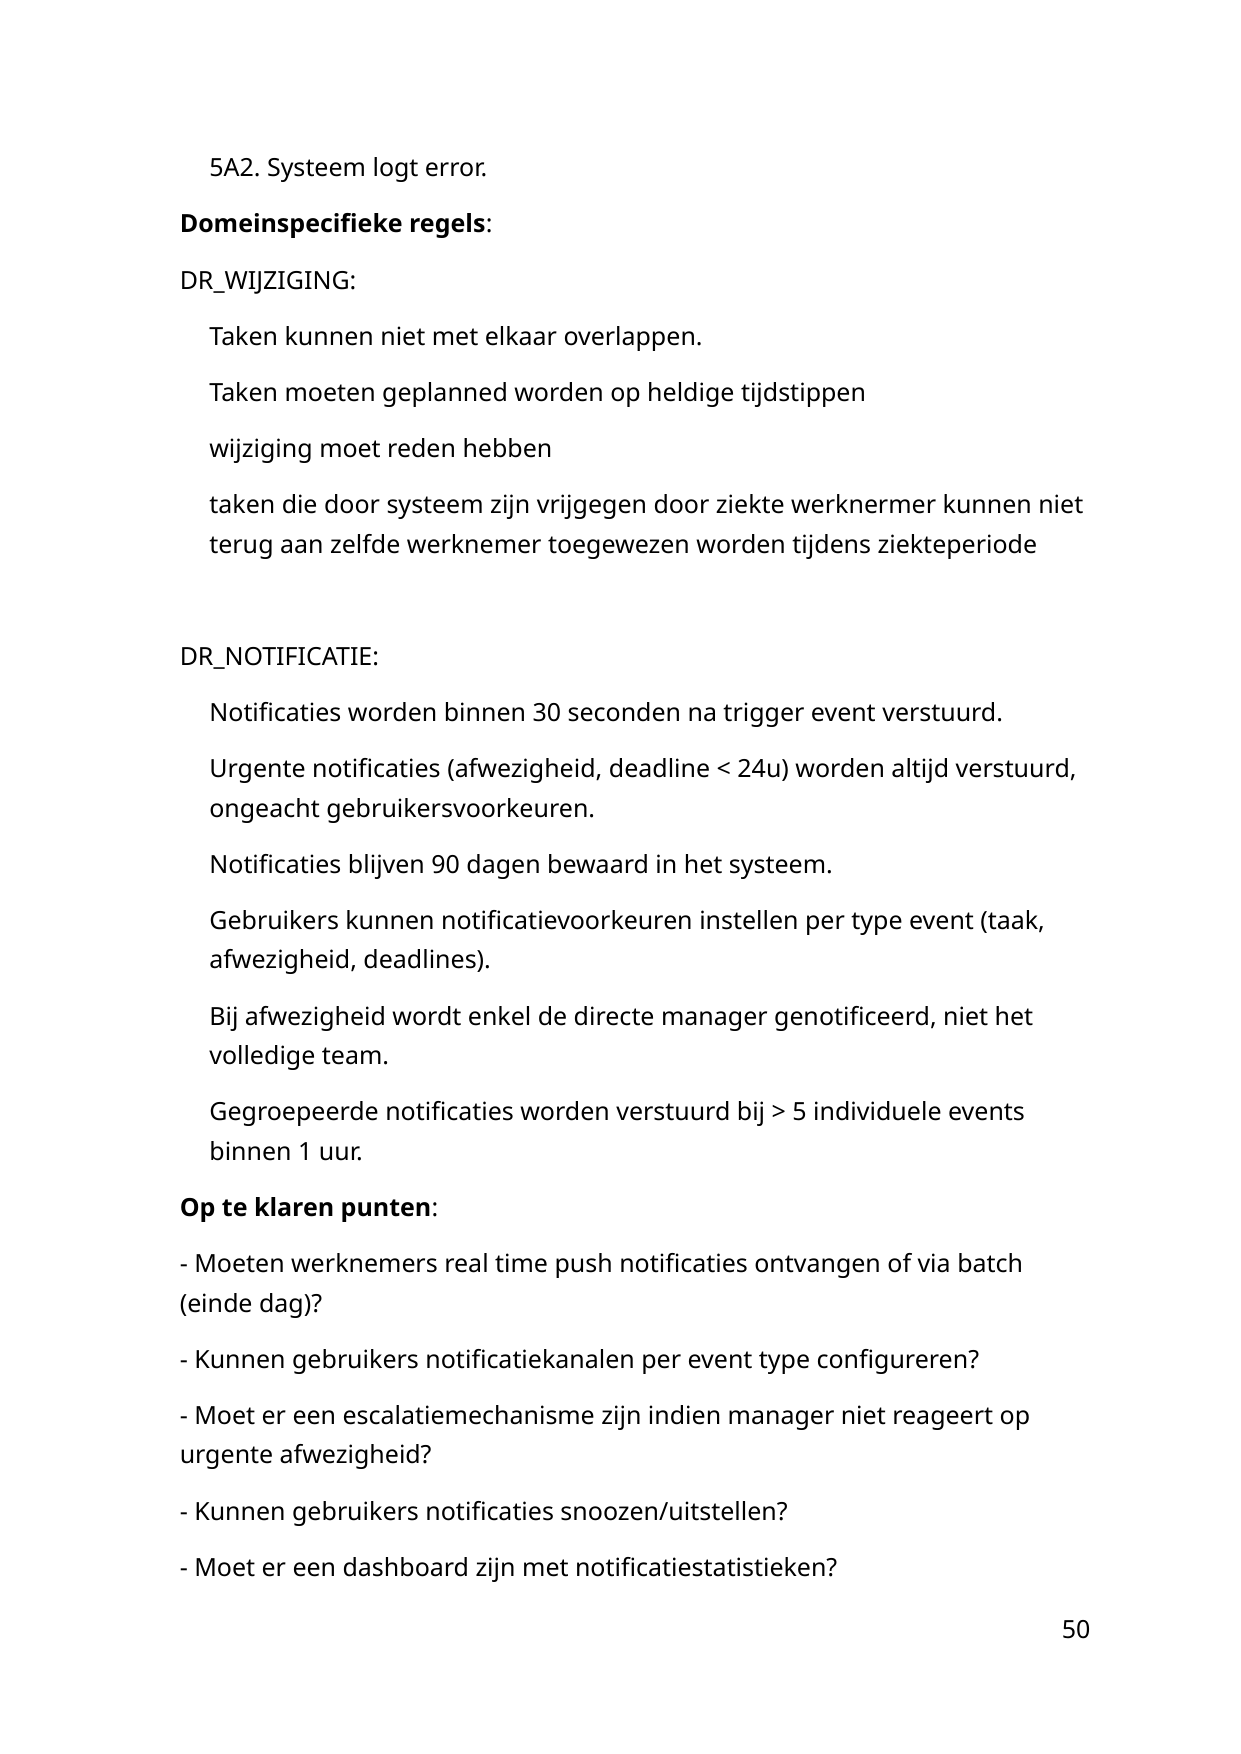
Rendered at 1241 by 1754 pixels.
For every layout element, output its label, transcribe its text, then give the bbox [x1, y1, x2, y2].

text - Moet er een dashboard zijn met notificatiestatistieken? [179, 1549, 1090, 1583]
text Domeinspecifieke regels: [179, 206, 1090, 240]
text - Kunnen gebruikers notificaties snoozen/uitstellen? [179, 1493, 1090, 1527]
text wijziging moet reden hebben [209, 431, 1090, 465]
text - Moeten werknemers real time push notificaties ontvangen of via batch (einde dag)? [179, 1246, 1090, 1319]
text - Moet er een escalatiemechanisme zijn indien manager niet reageert op urgente afwezigheid? [179, 1397, 1090, 1471]
text Notificaties worden binnen 30 seconden na trigger event verstuurd. [209, 695, 1090, 729]
text Op te klaren punten: [179, 1189, 1090, 1224]
text Gegroepeerde notificaties worden verstuurd bij > 5 individuele events binnen 1 uur. [209, 1094, 1090, 1167]
text Bij afwezigheid wordt enkel de directe manager genotificeerd, niet het volledige team. [209, 998, 1090, 1072]
text taken die door systeem zijn vrijgegen door ziekte werknermer kunnen niet terug aan zelfde werknemer toegewezen worden tijdens ziekteperiode [209, 487, 1090, 560]
text DR_WIJZIGING: [179, 262, 1090, 296]
text 5A2. Systeem logt error. [209, 150, 1090, 184]
text Gebruikers kunnen notificatievoorkeuren instellen per type event (taak, afwezigheid, deadlines). [209, 903, 1090, 976]
text Taken kunnen niet met elkaar overlappen. [209, 318, 1090, 352]
text Notificaties blijven 90 dagen bewaard in het systeem. [209, 847, 1090, 881]
text DR_NOTIFICATIE: [179, 639, 1090, 673]
text - Kunnen gebruikers notificatiekanalen per event type configureren? [179, 1341, 1090, 1375]
text Taken moeten geplanned worden op heldige tijdstippen [209, 374, 1090, 409]
text Urgente notificaties (afwezigheid, deadline < 24u) worden altijd verstuurd, ongeacht gebruikersvoorkeuren. [209, 751, 1090, 824]
